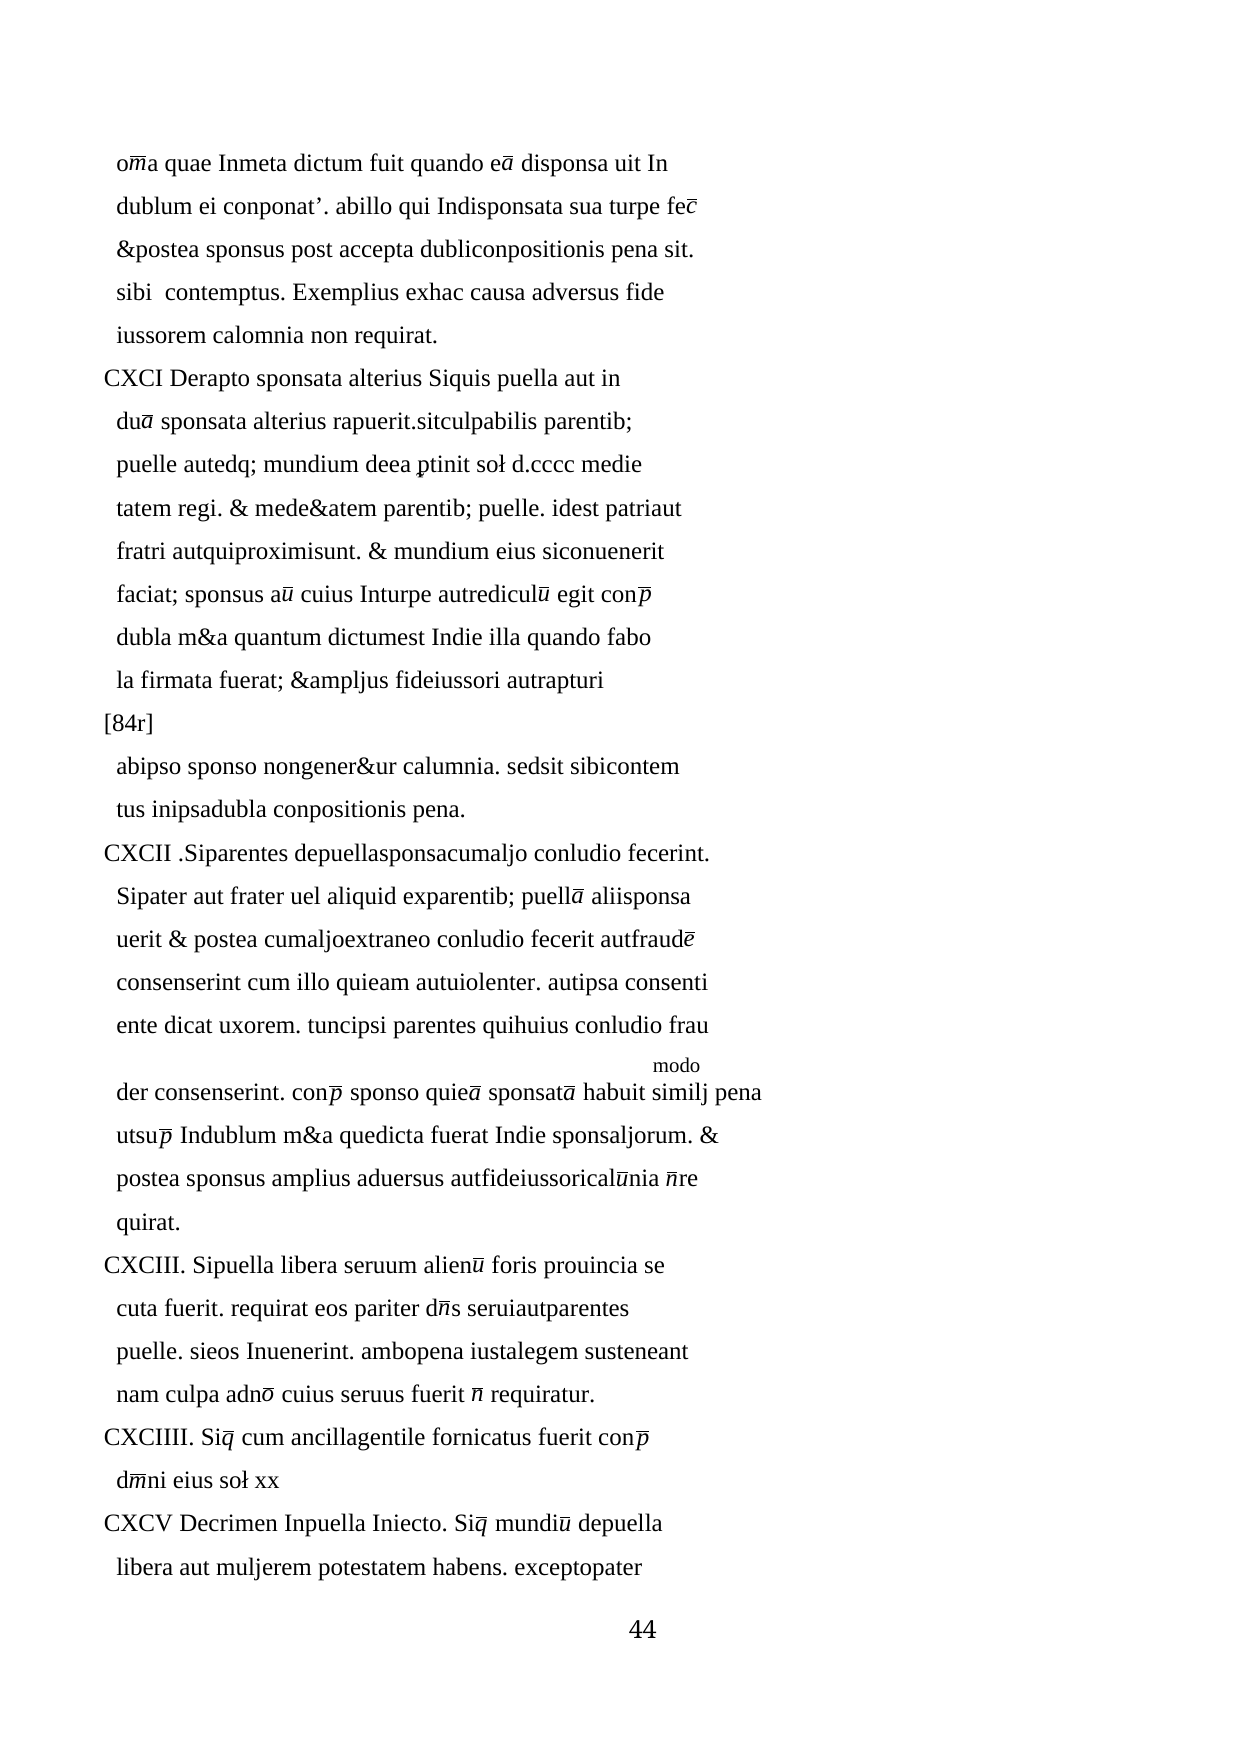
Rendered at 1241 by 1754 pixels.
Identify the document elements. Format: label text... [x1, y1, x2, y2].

text CXCII .Siparentes depuellasponsacumaljo conludio fecerint. [103, 838, 1211, 866]
text iussorem calomnia non requirat. [103, 320, 1211, 349]
text abipso sponso nongener&ur calumnia. sedsit sibicontem [103, 751, 1211, 780]
text oa quae Inmeta dictum fuit quando e disponsa uit In [103, 148, 1211, 176]
text consenserint cum illo quieam autuiolenter. autipsa consenti [103, 967, 1211, 996]
text uerit & postea cumaljoextraneo conludio fecerit autfraud [103, 924, 1211, 953]
text der consenserint. con sponso quie sponsat habuit similj pena [103, 1077, 1211, 1106]
text faciat; sponsus a cuius Inturpe autredicul egit con [103, 579, 1211, 608]
text Sipater aut frater uel aliquid exparentib; puell aliisponsa [103, 881, 1211, 909]
text sibi contemptus. Exemplius exhac causa adversus fide [103, 277, 1211, 306]
text nam culpa adn cuius seruus fuerit requiratur. [103, 1379, 1211, 1408]
text fratri autquiproximisunt. & mundium eius siconuenerit [103, 536, 1211, 564]
text CXCI Derapto sponsata alterius Siquis puella aut in [103, 363, 1211, 392]
text dublum ei conponat’. abillo qui Indisponsata sua turpe fe [103, 191, 1211, 219]
text tatem regi. & mede&atem parentib; puelle. idest patriaut [103, 493, 1211, 521]
text cuta fuerit. requirat eos pariter ds seruiautparentes [103, 1293, 1211, 1322]
text dni eius soł xx [103, 1465, 1211, 1494]
text CXCIIII. Si cum ancillagentile fornicatus fuerit con [103, 1422, 1211, 1451]
text dubla m&a quantum dictumest Indie illa quando fabo [103, 622, 1211, 651]
text modo [103, 1053, 1211, 1077]
text CXCV Decrimen Inpuella Iniecto. Si mundi depuella [103, 1508, 1211, 1537]
text tus inipsadubla conpositionis pena. [103, 794, 1211, 823]
text CXCIII. Sipuella libera seruum alien foris prouincia se [103, 1250, 1211, 1278]
text quirat. [103, 1207, 1211, 1235]
text puelle autedq; mundium deea ᵱtinit soł d.cccc medie [103, 449, 1211, 478]
text &postea sponsus post accepta dubliconpositionis pena sit. [103, 234, 1211, 263]
text utsu Indublum m&a quedicta fuerat Indie sponsaljorum. & [103, 1120, 1211, 1149]
text puelle. sieos Inuenerint. ambopena iustalegem susteneant [103, 1336, 1211, 1365]
text libera aut muljerem potestatem habens. exceptopater [103, 1552, 1211, 1580]
text [84r] [103, 708, 1211, 737]
text du sponsata alterius rapuerit.sitculpabilis parentib; [103, 406, 1211, 435]
text la firmata fuerat; &ampljus fideiussori autrapturi [103, 665, 1211, 694]
text ente dicat uxorem. tuncipsi parentes quihuius conludio frau [103, 1010, 1211, 1039]
text postea sponsus amplius aduersus autfideiussoricalnia re [103, 1163, 1211, 1192]
